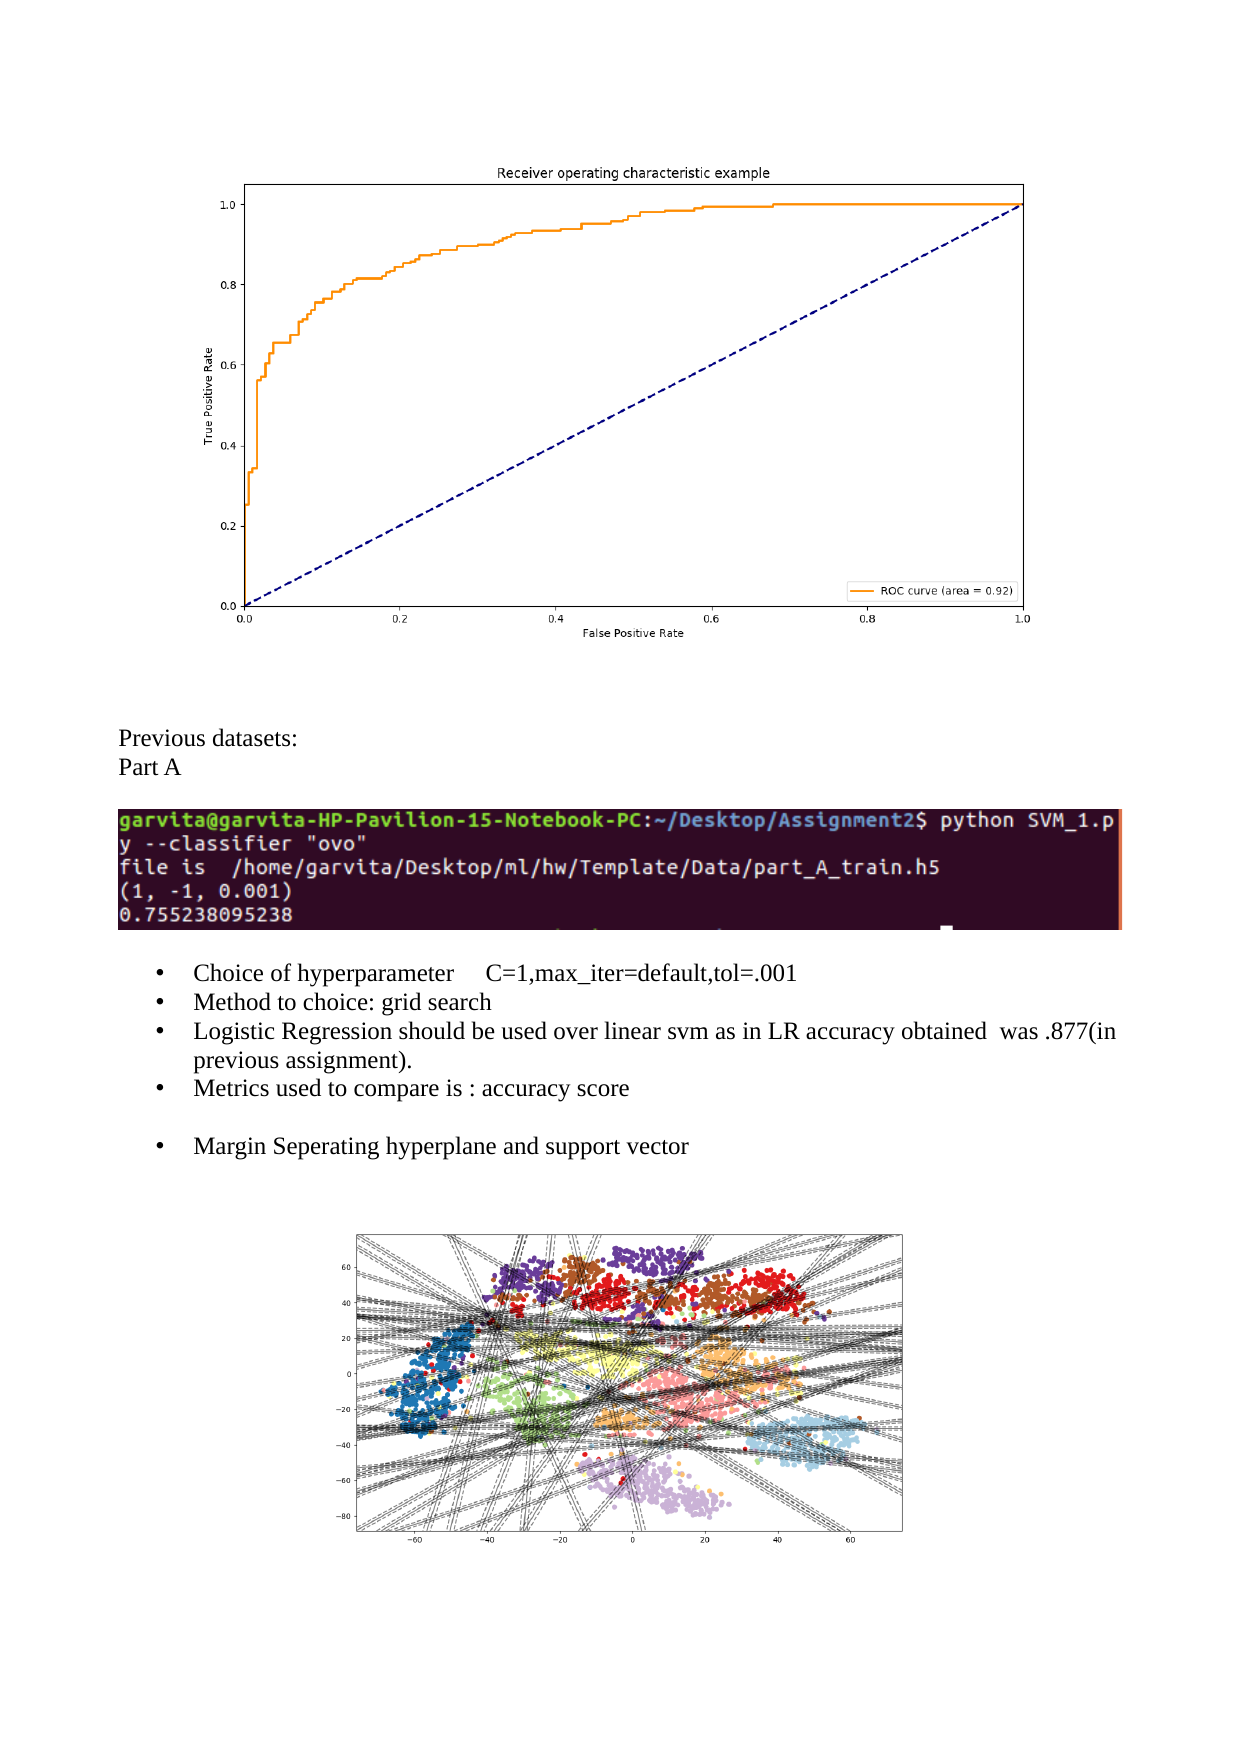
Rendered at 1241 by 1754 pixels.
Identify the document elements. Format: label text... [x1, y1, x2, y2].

list Margin Seperating hyperplane and support vector [156, 1131, 1122, 1160]
picture [118, 118, 1123, 666]
picture [118, 809, 1123, 930]
list Logistic Regression should be used over linear svm as in LR accuracy obtained was .877(in previous assignment). [156, 1016, 1122, 1073]
text Part A [118, 752, 1122, 781]
list Choice of hyperparameter C=1,max_iter=default,tol=.001 [156, 958, 1122, 987]
list Metrics used to compare is : accuracy score [156, 1073, 1122, 1102]
picture [268, 1188, 972, 1573]
text Previous datasets: [118, 723, 1122, 752]
list Method to choice: grid search [156, 987, 1122, 1016]
